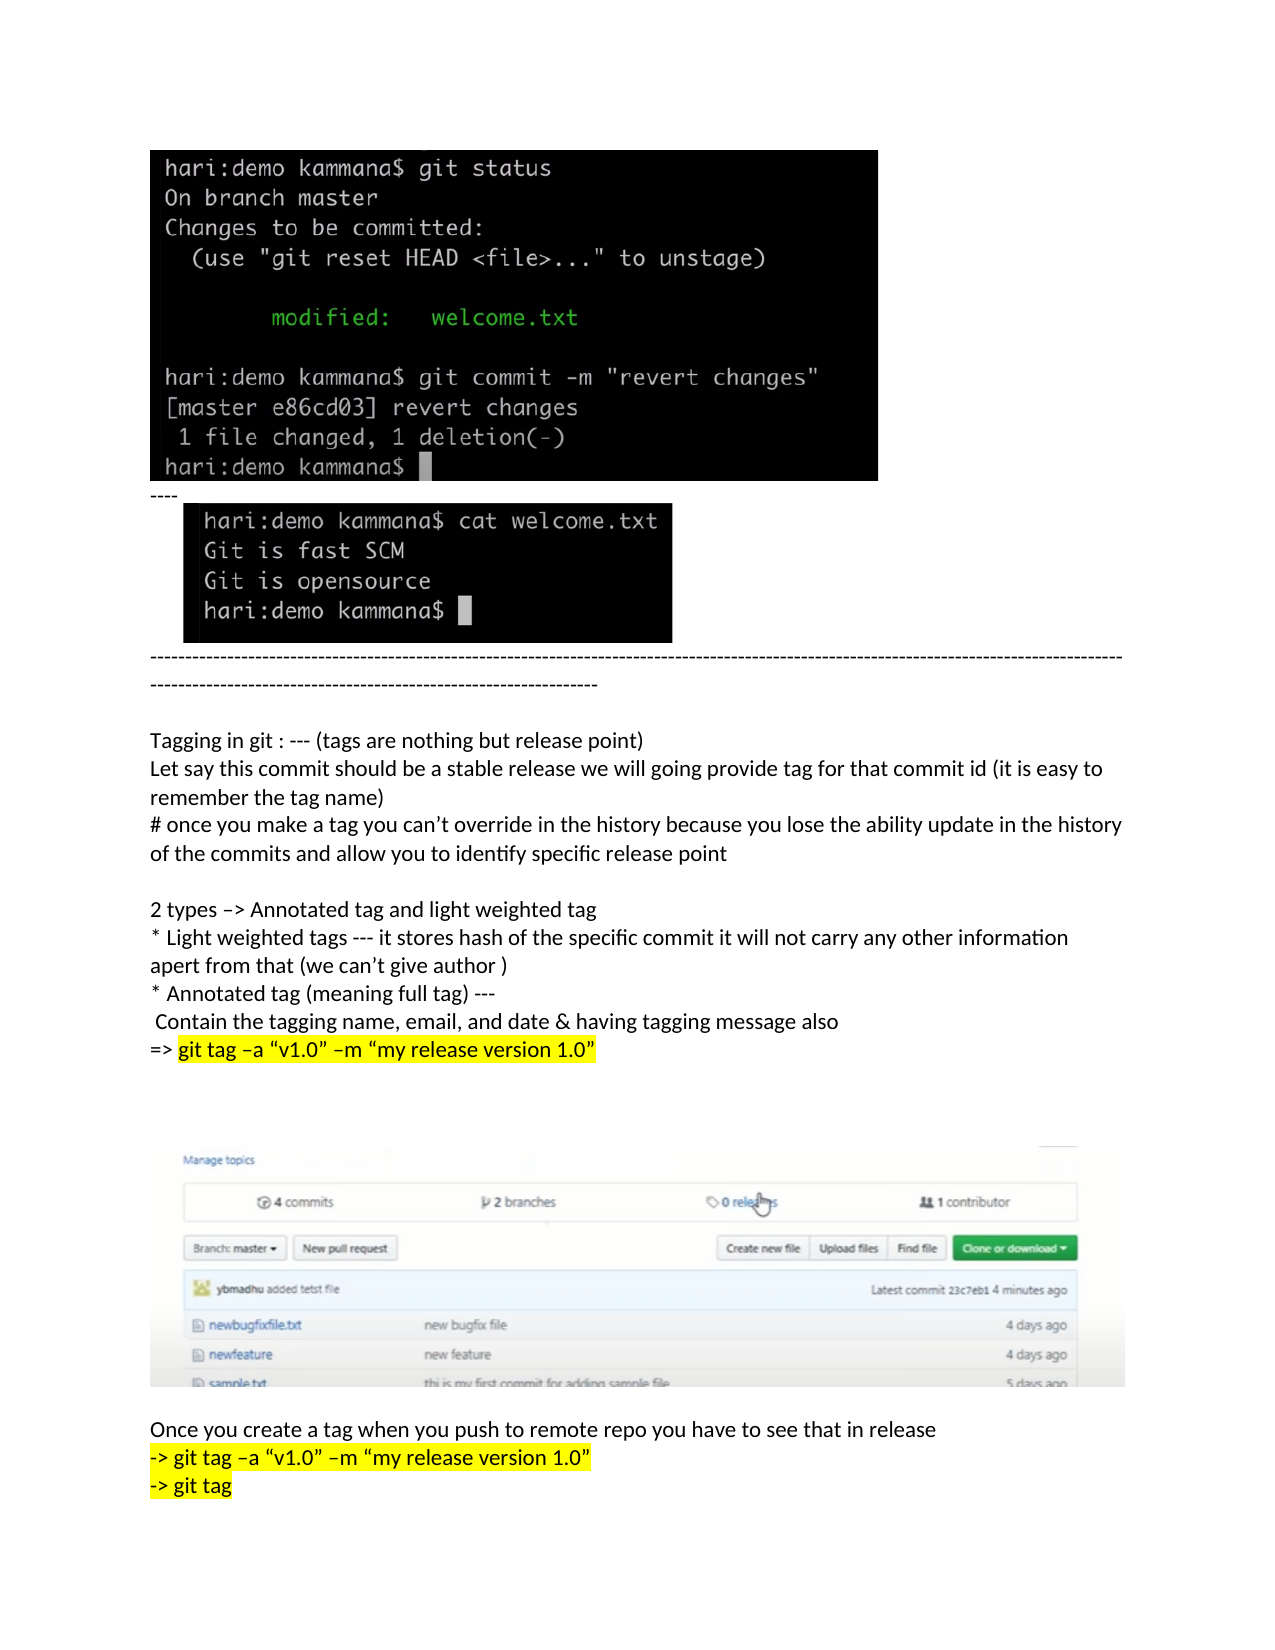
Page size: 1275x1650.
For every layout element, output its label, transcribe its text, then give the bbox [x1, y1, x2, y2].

text 2 types –> Annotated tag and light weighted tag [150, 895, 1125, 923]
text -> git tag [150, 1471, 1125, 1499]
text Tagging in git : --- (tags are nothing but release point) [150, 727, 1125, 754]
text -> git tag –a “v1.0” –m “my release version 1.0” [150, 1443, 1125, 1471]
text Contain the tagging name, email, and date & having tagging message also [150, 1007, 1125, 1035]
text => git tag –a “v1.0” –m “my release version 1.0” [150, 1035, 1125, 1063]
text * Light weighted tags --- it stores hash of the specific commit it will not carry any other information apert from that (we can’t give author ) [150, 923, 1125, 979]
text * Annotated tag (meaning full tag) --- [150, 979, 1125, 1007]
text ---- ----------------------------------------------------------------------------------------------------------------------------------------------------------------------------------------------------------- [150, 481, 1125, 698]
text # once you make a tag you can’t override in the history because you lose the ability update in the history of the commits and allow you to identify specific release point [150, 811, 1125, 867]
text Once you create a tag when you push to remote repo you have to see that in release [150, 1415, 1125, 1443]
text Let say this commit should be a stable release we will going provide tag for that commit id (it is easy to remember the tag name) [150, 754, 1125, 811]
